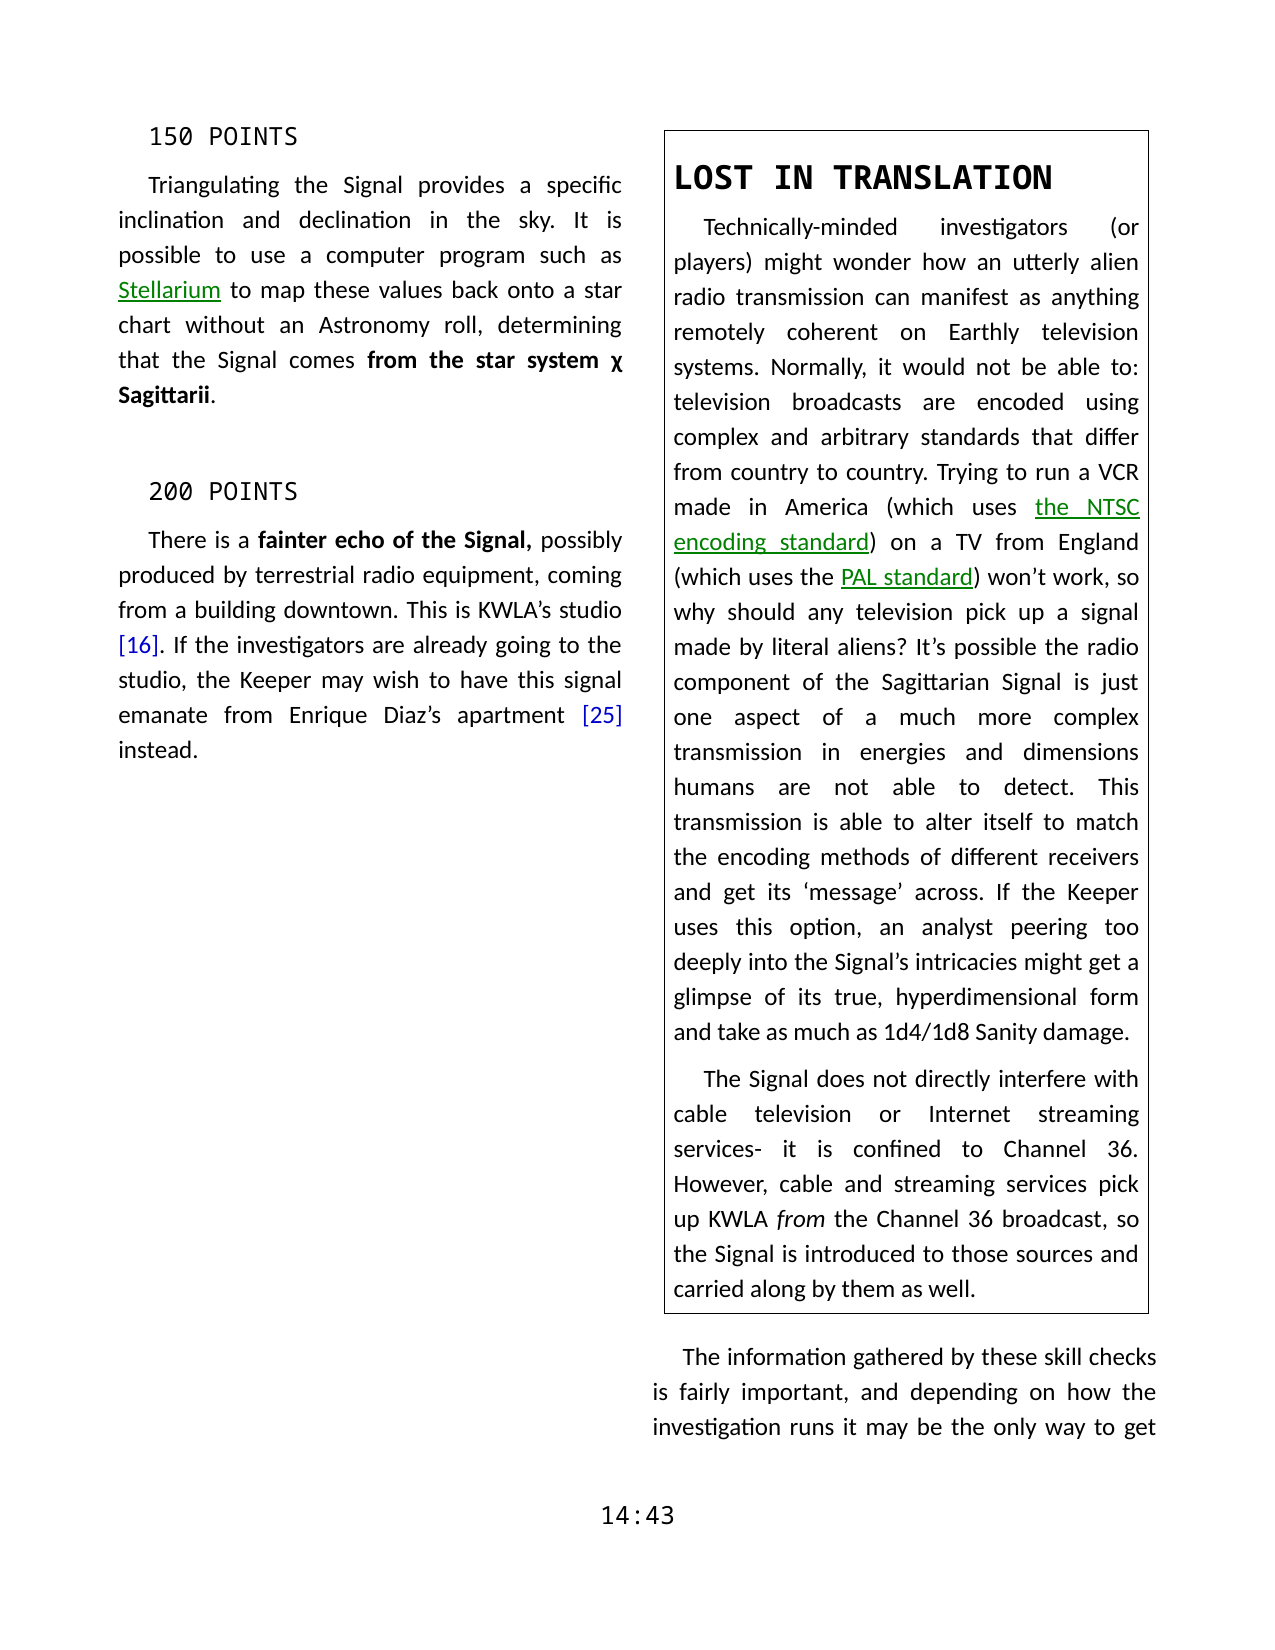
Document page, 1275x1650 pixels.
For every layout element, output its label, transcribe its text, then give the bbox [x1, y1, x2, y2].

text The information gathered by these skill checks is fairly important, and depending on how the investigation runs it may be the only way to get [652, 1341, 1157, 1442]
text Triangulating the Signal provides a specific inclination and declination in the sky. It is possible to use a computer program such as Stellarium to map these values back onto a star chart without an Astronomy roll, determining that the Signal comes from the star system χ Sagittarii. [118, 169, 622, 410]
text Technically-minded investigators (or players) might wonder how an utterly alien radio transmission can manifest as anything remotely coherent on Earthly television systems. Normally, it would not be able to: television broadcasts are encoded using complex and arbitrary standards that differ from country to country. Trying to run a VCR made in America (which uses the NTSC encoding standard) on a TV from England (which uses the PAL standard) won’t work, so why should any television pick up a signal made by literal aliens? It’s possible the radio component of the Sagittarian Signal is just one aspect of a much more complex transmission in energies and dimensions humans are not able to detect. This transmission is able to alter itself to match the encoding methods of different receivers and get its ‘message’ across. If the Keeper uses this option, an analyst peering too deeply into the Signal’s intricacies might get a glimpse of its true, hyperdimensional form and take as much as 1d4/1d8 Sanity damage. [673, 211, 1139, 1047]
text There is a fainter echo of the Signal, possibly produced by terrestrial radio equipment, coming from a building downtown. This is KWLA’s studio [13]. If the investigators are already going to the studio, the Keeper may wish to have this signal emanate from Enrique Diaz’s apartment [21] instead. [118, 524, 622, 765]
text The Signal does not directly interfere with cable television or Internet streaming services- it is confined to Channel 36. However, cable and streaming services pick up KWLA from the Channel 36 broadcast, so the Signal is introduced to those sources and carried along by them as well. [673, 1063, 1139, 1304]
subtitle LOST IN TRANSLATION [673, 154, 1139, 199]
text 150 POINTS [118, 118, 622, 152]
text 200 POINTS [118, 473, 622, 507]
